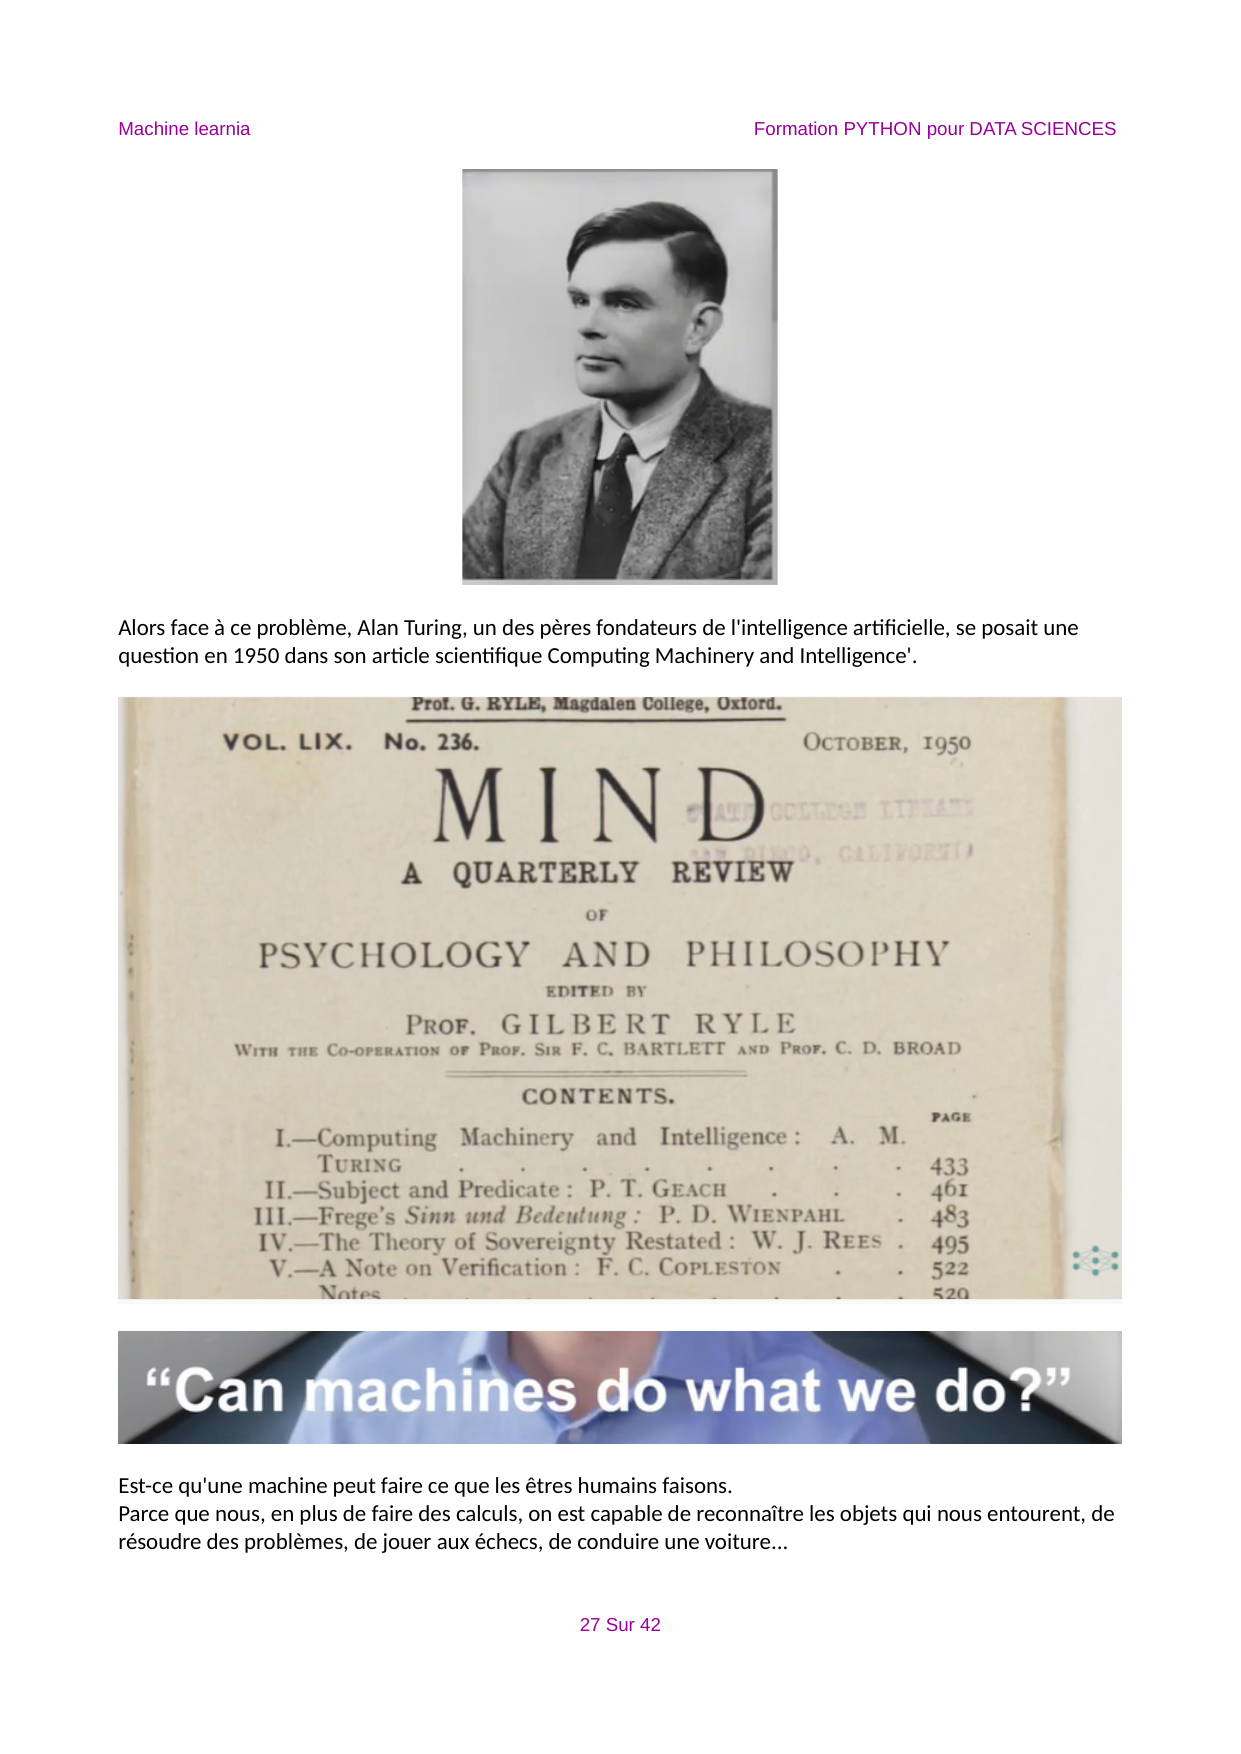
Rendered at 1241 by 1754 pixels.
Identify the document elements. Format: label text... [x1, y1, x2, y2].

picture [462, 169, 778, 585]
picture [118, 696, 1122, 1304]
text Alors face à ce problème, Alan Turing, un des pères fondateurs de l'intelligence artificielle, se posait une question en 1950 dans son article scientifique Computing Machinery and Intelligence'. [118, 613, 1122, 669]
text Est-ce qu'une machine peut faire ce que les êtres humains faisons. Parce que nous, en plus de faire des calculs, on est capable de reconnaître les objets qui nous entourent, de résoudre des problèmes, de jouer aux échecs, de conduire une voiture... [118, 1471, 1122, 1555]
picture [118, 1331, 1122, 1444]
